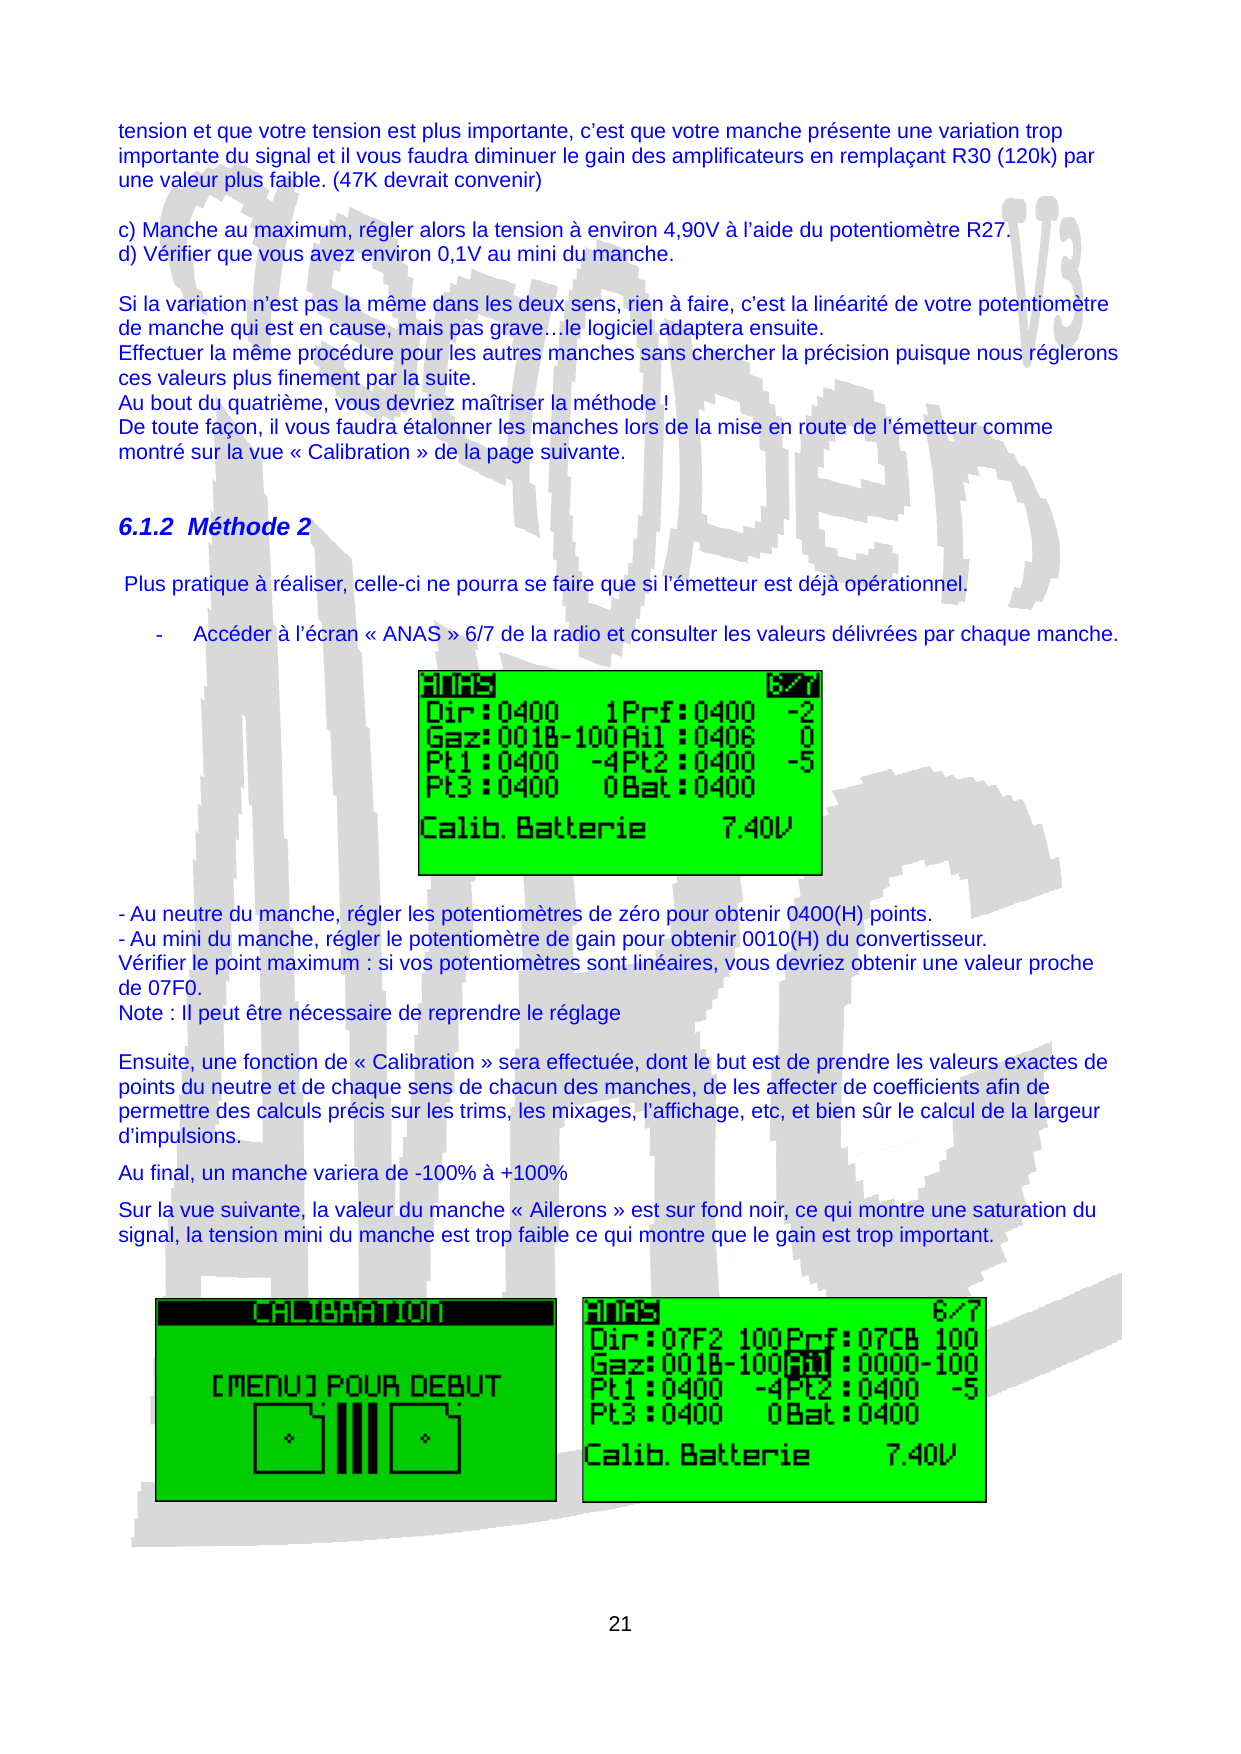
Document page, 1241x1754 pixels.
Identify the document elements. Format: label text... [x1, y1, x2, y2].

text - Au neutre du manche, régler les potentiomètres de zéro pour obtenir 0400(H) points. [118, 901, 1122, 926]
picture [155, 1298, 557, 1502]
text De toute façon, il vous faudra étalonner les manches lors de la mise en route de l’émetteur comme montré sur la vue « Calibration » de la page suivante. [118, 414, 1122, 464]
text Effectuer la même procédure pour les autres manches sans chercher la précision puisque nous réglerons ces valeurs plus finement par la suite. [118, 340, 1122, 390]
text Vérifier le point maximum : si vos potentiomètres sont linéaires, vous devriez obtenir une valeur proche de 07F0. [118, 951, 1122, 1000]
text Au final, un manche variera de -100% à +100% [118, 1161, 1122, 1185]
text Plus pratique à réaliser, celle-ci ne pourra se faire que si l’émetteur est déjà opérationnel. [118, 571, 1122, 596]
picture [418, 670, 823, 876]
text Au bout du quatrième, vous devriez maîtriser la méthode ! [118, 390, 1122, 414]
text Note : Il peut être nécessaire de reprendre le réglage [118, 1000, 1122, 1024]
text Si la variation n’est pas la même dans les deux sens, rien à faire, c’est la linéarité de votre potentiomètre de manche qui est en cause, mais pas grave…le logiciel adaptera ensuite. [118, 291, 1122, 340]
text Sur la vue suivante, la valeur du manche « Ailerons » est sur fond noir, ce qui montre une saturation du signal, la tension mini du manche est trop faible ce qui montre que le gain est trop important. [118, 1198, 1122, 1247]
text c) Manche au maximum, régler alors la tension à environ 4,90V à l’aide du potentiomètre R27. [118, 217, 1122, 242]
list Accéder à l’écran « ANAS » 6/7 de la radio et consulter les valeurs délivrées par chaque manche. [156, 621, 1122, 646]
text - Au mini du manche, régler le potentiomètre de gain pour obtenir 0010(H) du convertisseur. [118, 926, 1122, 951]
text Ensuite, une fonction de « Calibration » sera effectuée, dont le but est de prendre les valeurs exactes de points du neutre et de chaque sens de chacun des manches, de les affecter de coefficients afin de permettre des calculs précis sur les trims, les mixages, l’affichage, etc, et bien sûr le calcul de la largeur d’impulsions. [118, 1049, 1122, 1148]
picture [582, 1297, 987, 1503]
subtitle 6.1.2 Méthode 2 [118, 511, 1122, 540]
text tension et que votre tension est plus importante, c’est que votre manche présente une variation trop importante du signal et il vous faudra diminuer le gain des amplificateurs en remplaçant R30 (120k) par une valeur plus faible. (47K devrait convenir) [118, 118, 1122, 192]
text d) Vérifier que vous avez environ 0,1V au mini du manche. [118, 242, 1122, 266]
